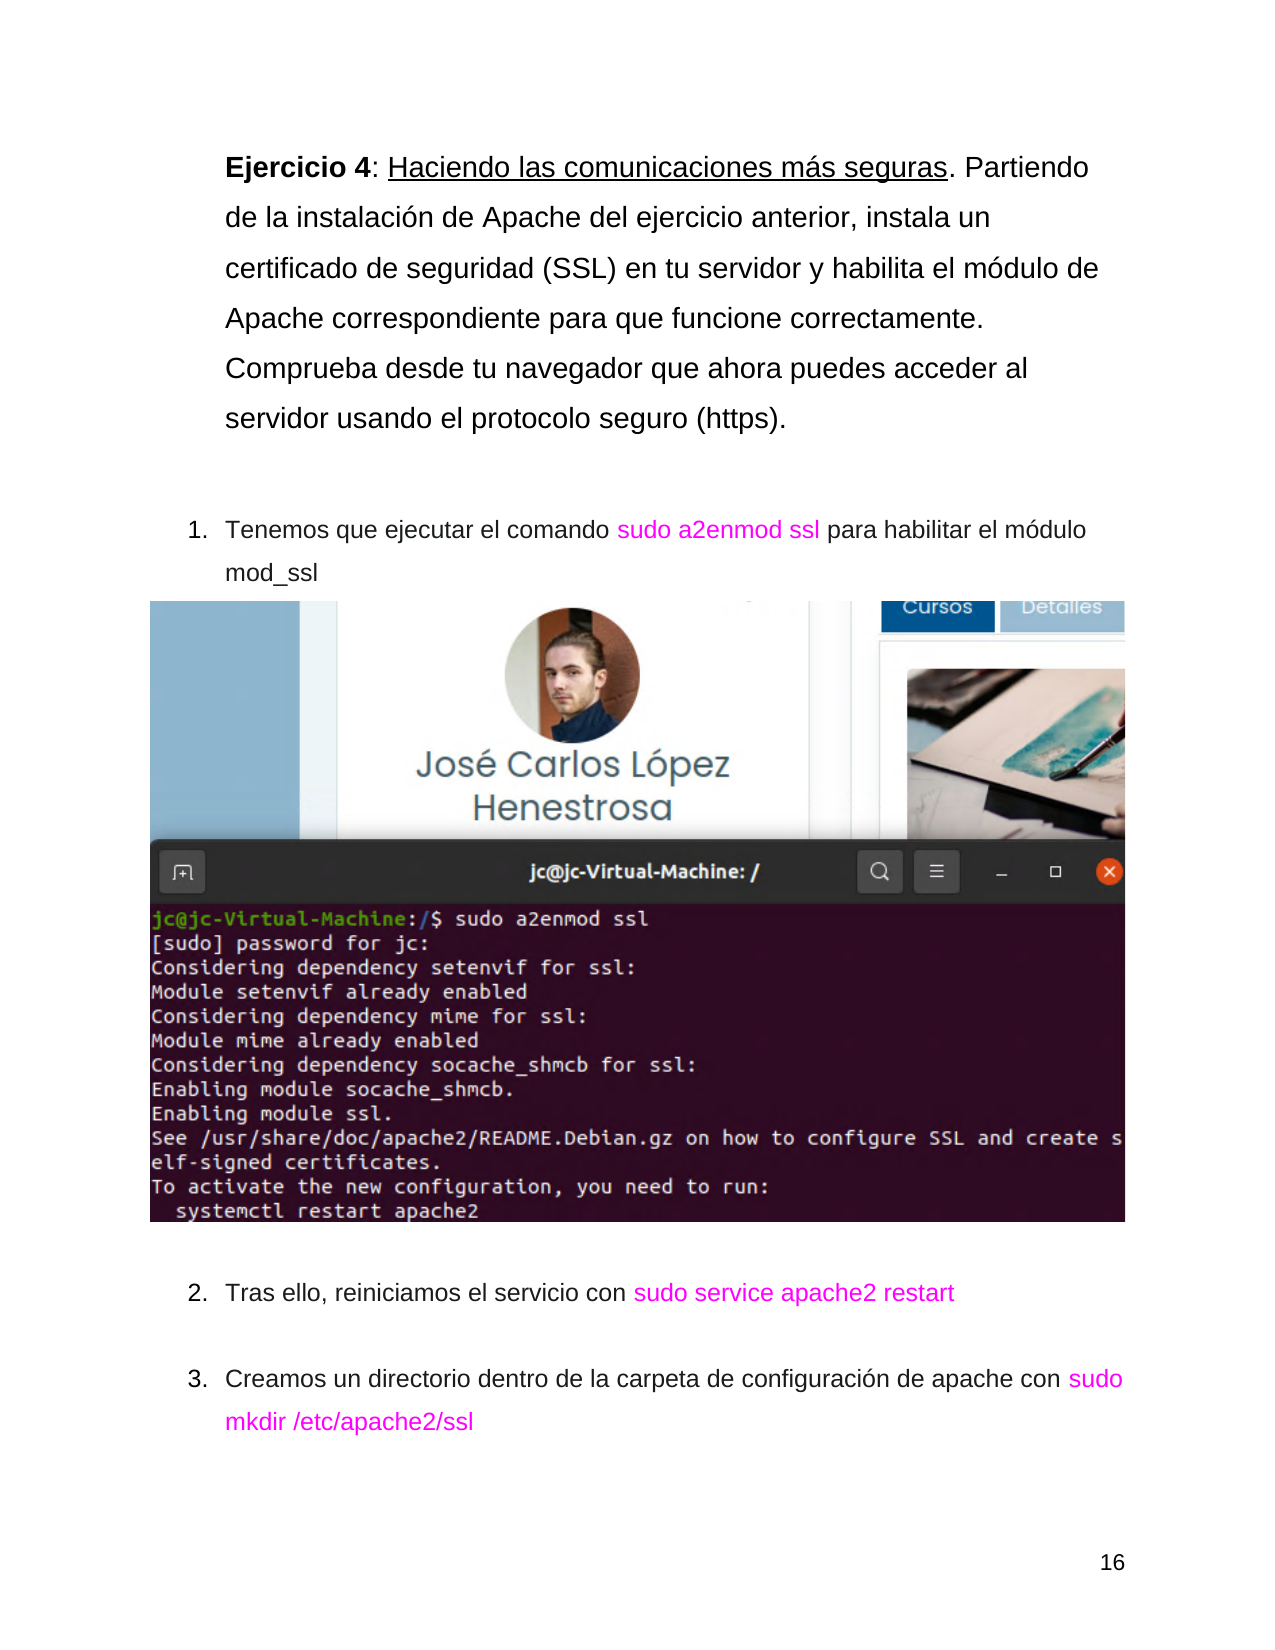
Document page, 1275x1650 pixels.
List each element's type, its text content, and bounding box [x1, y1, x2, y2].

list Creamos un directorio dentro de la carpeta de configuración de apache con sudo mkdir /etc/apache2/ssl [187, 1364, 1125, 1436]
picture [150, 601, 1125, 1222]
list Tenemos que ejecutar el comando sudo a2enmod ssl para habilitar el módulo mod_ssl [187, 515, 1125, 587]
subtitle Ejercicio 4: Haciendo las comunicaciones más seguras. Partiendo de la instalación de Apache del ejercicio anterior, instala un certificado de seguridad (SSL) en tu servidor y habilita el módulo de Apache correspondiente para que funcione correctamente. Comprueba desde tu navegador que ahora puedes acceder al servidor usando el protocolo seguro (https). [225, 150, 1125, 435]
list Tras ello, reiniciamos el servicio con sudo service apache2 restart [187, 1278, 1125, 1307]
